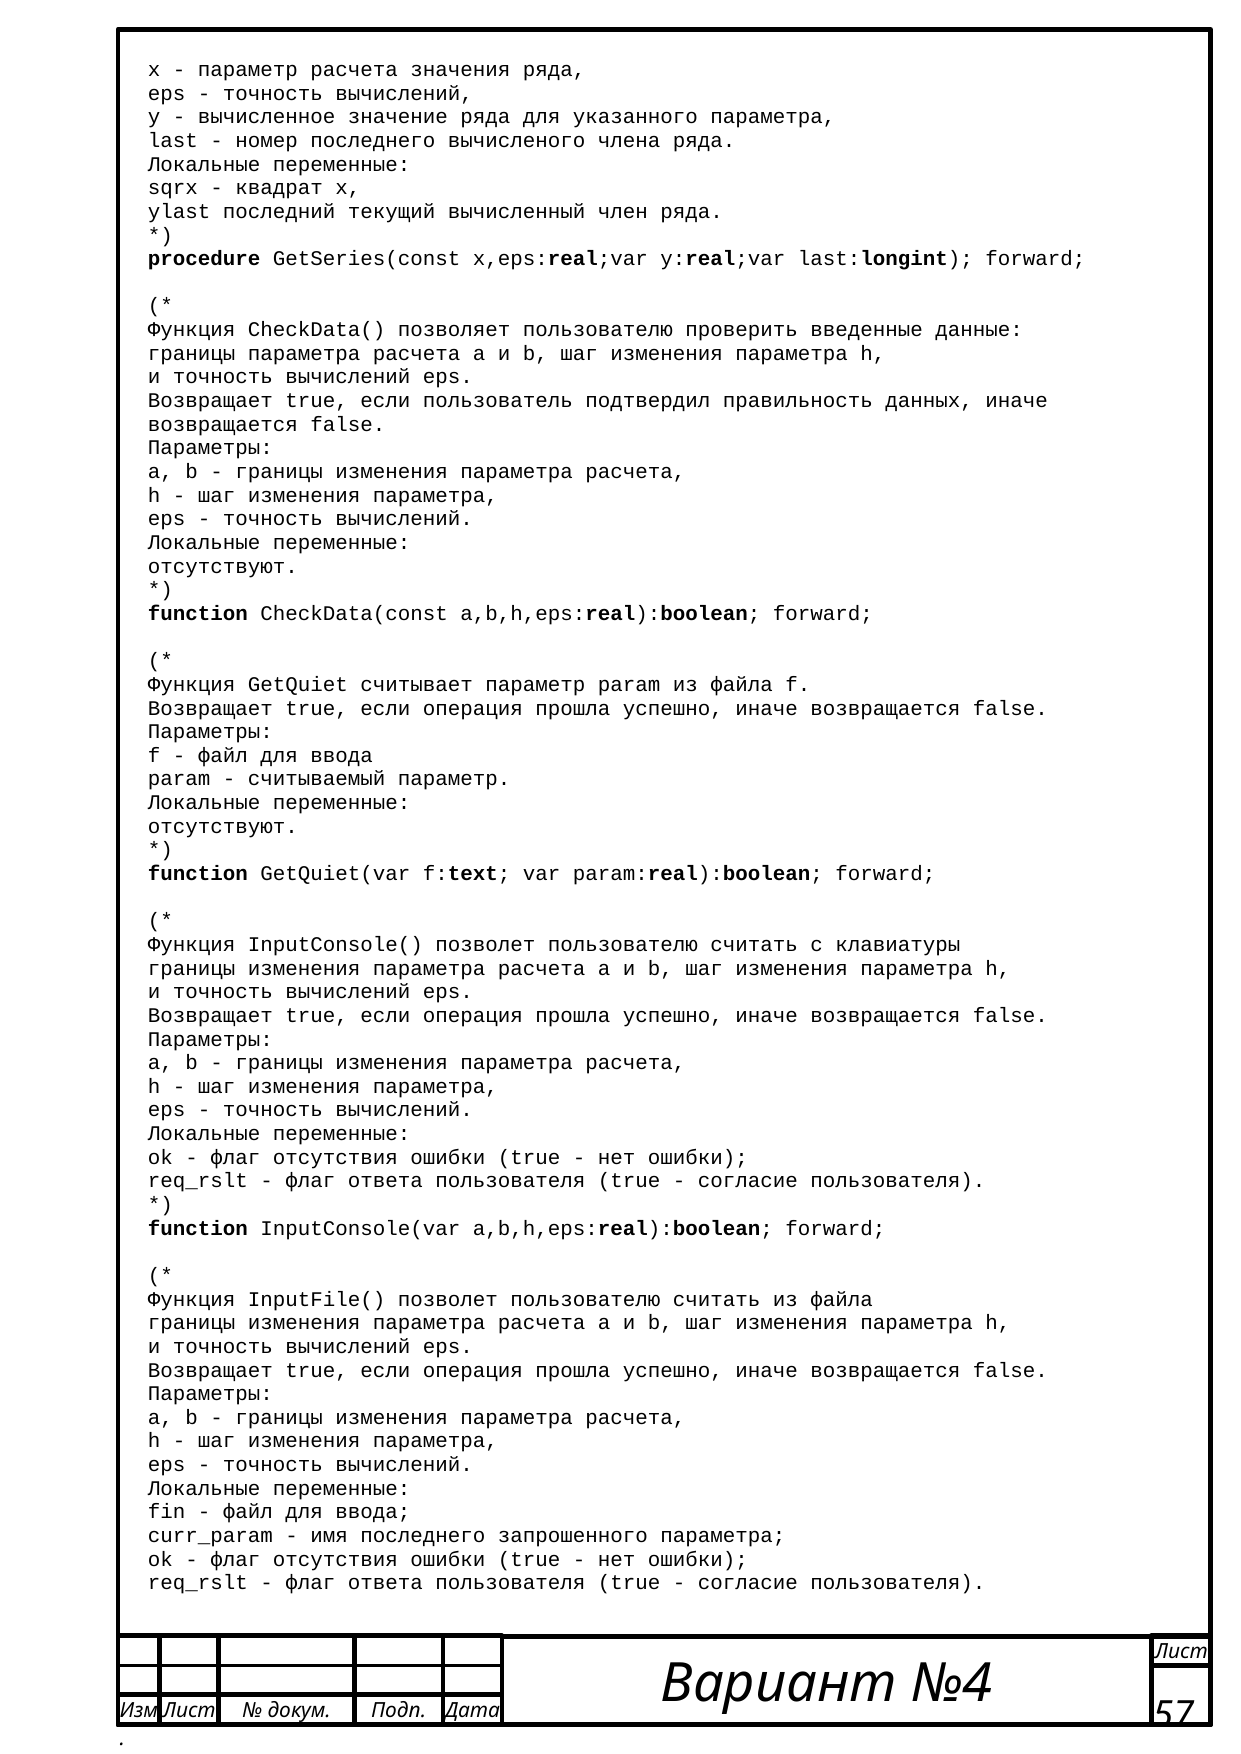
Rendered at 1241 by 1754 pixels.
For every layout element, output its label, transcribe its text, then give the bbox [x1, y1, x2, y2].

text *) [148, 224, 1181, 248]
text h - шаг изменения параметра, [148, 1431, 1181, 1454]
text Локальные переменные: [148, 532, 1181, 556]
text Возвращает true, если операция прошла успешно, иначе возвращается false. [148, 1005, 1181, 1028]
text h - шаг изменения параметра, [148, 485, 1181, 508]
text Локальные переменные: [148, 792, 1181, 816]
text (* [148, 910, 1181, 934]
text (* [148, 650, 1181, 674]
text Возвращает true, если пользователь подтвердил правильность данных, иначе возвращается false. [148, 390, 1181, 437]
text отсутствуют. [148, 556, 1181, 579]
text (* [148, 296, 1181, 319]
text ok - флаг отсутствия ошибки (true - нет ошибки); [148, 1147, 1181, 1170]
text last - номер последнего вычисленого члена ряда. [148, 130, 1181, 154]
text Параметры: [148, 437, 1181, 461]
text procedure GetSeries(const x,eps:real;var y:real;var last:longint); forward; [148, 248, 1181, 272]
text ok - флаг отсутствия ошибки (true - нет ошибки); [148, 1549, 1181, 1572]
text req_rslt - флаг ответа пользователя (true - согласие пользователя). [148, 1170, 1181, 1194]
text Локальные переменные: [148, 1123, 1181, 1147]
text Параметры: [148, 721, 1181, 745]
text и точность вычислений eps. [148, 366, 1181, 390]
text a, b - границы изменения параметра расчета, [148, 1407, 1181, 1431]
text req_rslt - флаг ответа пользователя (true - согласие пользователя). [148, 1572, 1181, 1596]
text y - вычисленное значение ряда для указанного параметра, [148, 106, 1181, 130]
text Возвращает true, если операция прошла успешно, иначе возвращается false. [148, 697, 1181, 721]
text границы изменения параметра расчета a и b, шаг изменения параметра h, [148, 958, 1181, 981]
text отсутствуют. [148, 816, 1181, 839]
text sqrx - квадрат x, [148, 177, 1181, 201]
text Возвращает true, если операция прошла успешно, иначе возвращается false. [148, 1359, 1181, 1383]
text границы параметра расчета a и b, шаг изменения параметра h, [148, 343, 1181, 366]
text и точность вычислений eps. [148, 1336, 1181, 1359]
text param - считываемый параметр. [148, 768, 1181, 792]
text a, b - границы изменения параметра расчета, [148, 461, 1181, 485]
text f - файл для ввода [148, 745, 1181, 768]
text *) [148, 579, 1181, 603]
text eps - точность вычислений. [148, 1099, 1181, 1123]
text Функция GetQuiet считывает параметр param из файла f. [148, 674, 1181, 697]
text Функция CheckData() позволяет пользователю проверить введенные данные: [148, 319, 1181, 343]
text x - параметр расчета значения ряда, [148, 59, 1181, 83]
text eps - точность вычислений, [148, 83, 1181, 106]
text function CheckData(const a,b,h,eps:real):boolean; forward; [148, 603, 1181, 627]
text Функция InputFile() позволет пользователю считать из файла [148, 1289, 1181, 1312]
text Локальные переменные: [148, 154, 1181, 177]
text fin - файл для ввода; [148, 1501, 1181, 1525]
text Функция InputConsole() позволет пользователю считать с клавиатуры [148, 934, 1181, 958]
text h - шаг изменения параметра, [148, 1076, 1181, 1099]
text function GetQuiet(var f:text; var param:real):boolean; forward; [148, 863, 1181, 887]
text границы изменения параметра расчета a и b, шаг изменения параметра h, [148, 1312, 1181, 1336]
text eps - точность вычислений. [148, 1454, 1181, 1478]
text *) [148, 839, 1181, 863]
text ylast последний текущий вычисленный член ряда. [148, 201, 1181, 224]
text curr_param - имя последнего запрошенного параметра; [148, 1525, 1181, 1549]
text Локальные переменные: [148, 1478, 1181, 1501]
text (* [148, 1265, 1181, 1289]
text function InputConsole(var a,b,h,eps:real):boolean; forward; [148, 1218, 1181, 1241]
text Параметры: [148, 1028, 1181, 1052]
text и точность вычислений eps. [148, 981, 1181, 1005]
text Параметры: [148, 1383, 1181, 1407]
text *) [148, 1194, 1181, 1218]
text eps - точность вычислений. [148, 508, 1181, 532]
text a, b - границы изменения параметра расчета, [148, 1052, 1181, 1076]
